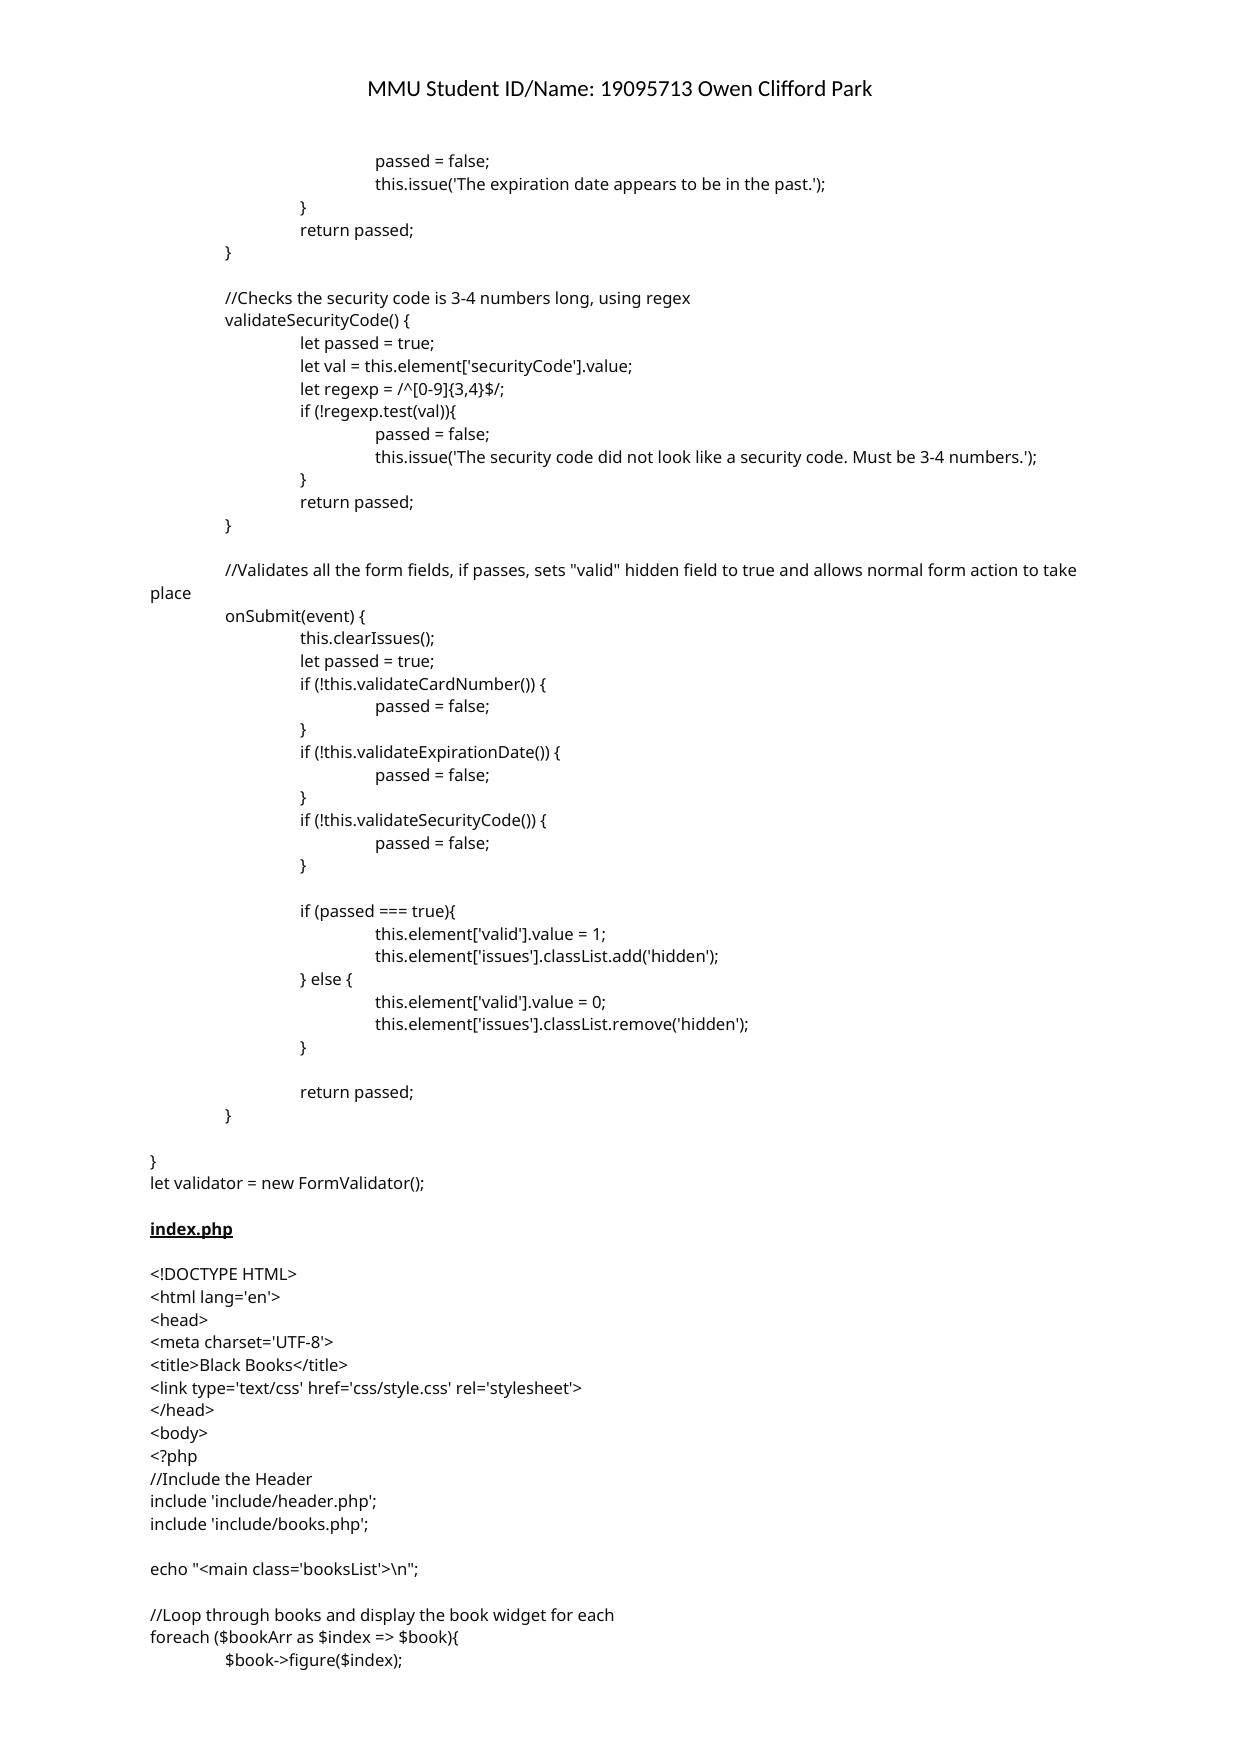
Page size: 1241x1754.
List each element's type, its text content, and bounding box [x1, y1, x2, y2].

text foreach ($bookArr as $index => $book){ [150, 1626, 1090, 1649]
text } else { [150, 967, 1090, 990]
text if (!this.validateSecurityCode()) { [150, 808, 1090, 831]
text if (passed === true){ [150, 899, 1090, 922]
text passed = false; [150, 695, 1090, 718]
text passed = false; [150, 763, 1090, 786]
text include 'include/header.php'; [150, 1490, 1090, 1512]
text this.element['valid'].value = 0; [150, 990, 1090, 1013]
text let regexp = /^[0-9]{3,4}$/; [150, 377, 1090, 400]
text this.element['issues'].classList.remove('hidden'); [150, 1013, 1090, 1036]
text } [150, 1104, 1090, 1126]
text let validator = new FormValidator(); [150, 1172, 1090, 1194]
text <link type='text/css' href='css/style.css' rel='stylesheet'> [150, 1376, 1090, 1399]
text <html lang='en'> [150, 1285, 1090, 1308]
text this.element['issues'].classList.add('hidden'); [150, 945, 1090, 967]
text let passed = true; [150, 649, 1090, 672]
text return passed; [150, 491, 1090, 513]
text let passed = true; [150, 332, 1090, 354]
text echo "<main class='booksList'>\n"; [150, 1558, 1090, 1581]
text index.php [150, 1217, 1090, 1240]
text //Loop through books and display the book widget for each [150, 1603, 1090, 1626]
text this.element['valid'].value = 1; [150, 922, 1090, 945]
text this.issue('The expiration date appears to be in the past.'); [150, 173, 1090, 195]
text //Include the Header [150, 1467, 1090, 1490]
text this.clearIssues(); [150, 627, 1090, 649]
text passed = false; [150, 831, 1090, 854]
text validateSecurityCode() { [150, 309, 1090, 332]
text include 'include/books.php'; [150, 1512, 1090, 1535]
text <body> [150, 1422, 1090, 1444]
text } [150, 1036, 1090, 1058]
text //Validates all the form fields, if passes, sets "valid" hidden field to true and allows normal form action to take place [150, 559, 1090, 604]
text return passed; [150, 1081, 1090, 1104]
text } [150, 241, 1090, 263]
text onSubmit(event) { [150, 604, 1090, 627]
text } [150, 468, 1090, 491]
text <head> [150, 1308, 1090, 1331]
text $book->figure($index); [150, 1649, 1090, 1671]
text </head> [150, 1399, 1090, 1422]
text } [150, 786, 1090, 808]
text if (!this.validateCardNumber()) { [150, 672, 1090, 695]
text <?php [150, 1444, 1090, 1467]
text } [150, 1149, 1090, 1172]
text <meta charset='UTF-8'> [150, 1331, 1090, 1353]
text //Checks the security code is 3-4 numbers long, using regex [150, 286, 1090, 309]
text this.issue('The security code did not look like a security code. Must be 3-4 numbers.'); [150, 445, 1090, 468]
text let val = this.element['securityCode'].value; [150, 354, 1090, 377]
text <!DOCTYPE HTML> [150, 1263, 1090, 1285]
text passed = false; [150, 150, 1090, 173]
text } [150, 854, 1090, 877]
text } [150, 718, 1090, 740]
text } [150, 195, 1090, 218]
text if (!this.validateExpirationDate()) { [150, 740, 1090, 763]
text return passed; [150, 218, 1090, 241]
text if (!regexp.test(val)){ [150, 400, 1090, 422]
text } [150, 513, 1090, 536]
text <title>Black Books</title> [150, 1353, 1090, 1376]
text passed = false; [150, 422, 1090, 445]
